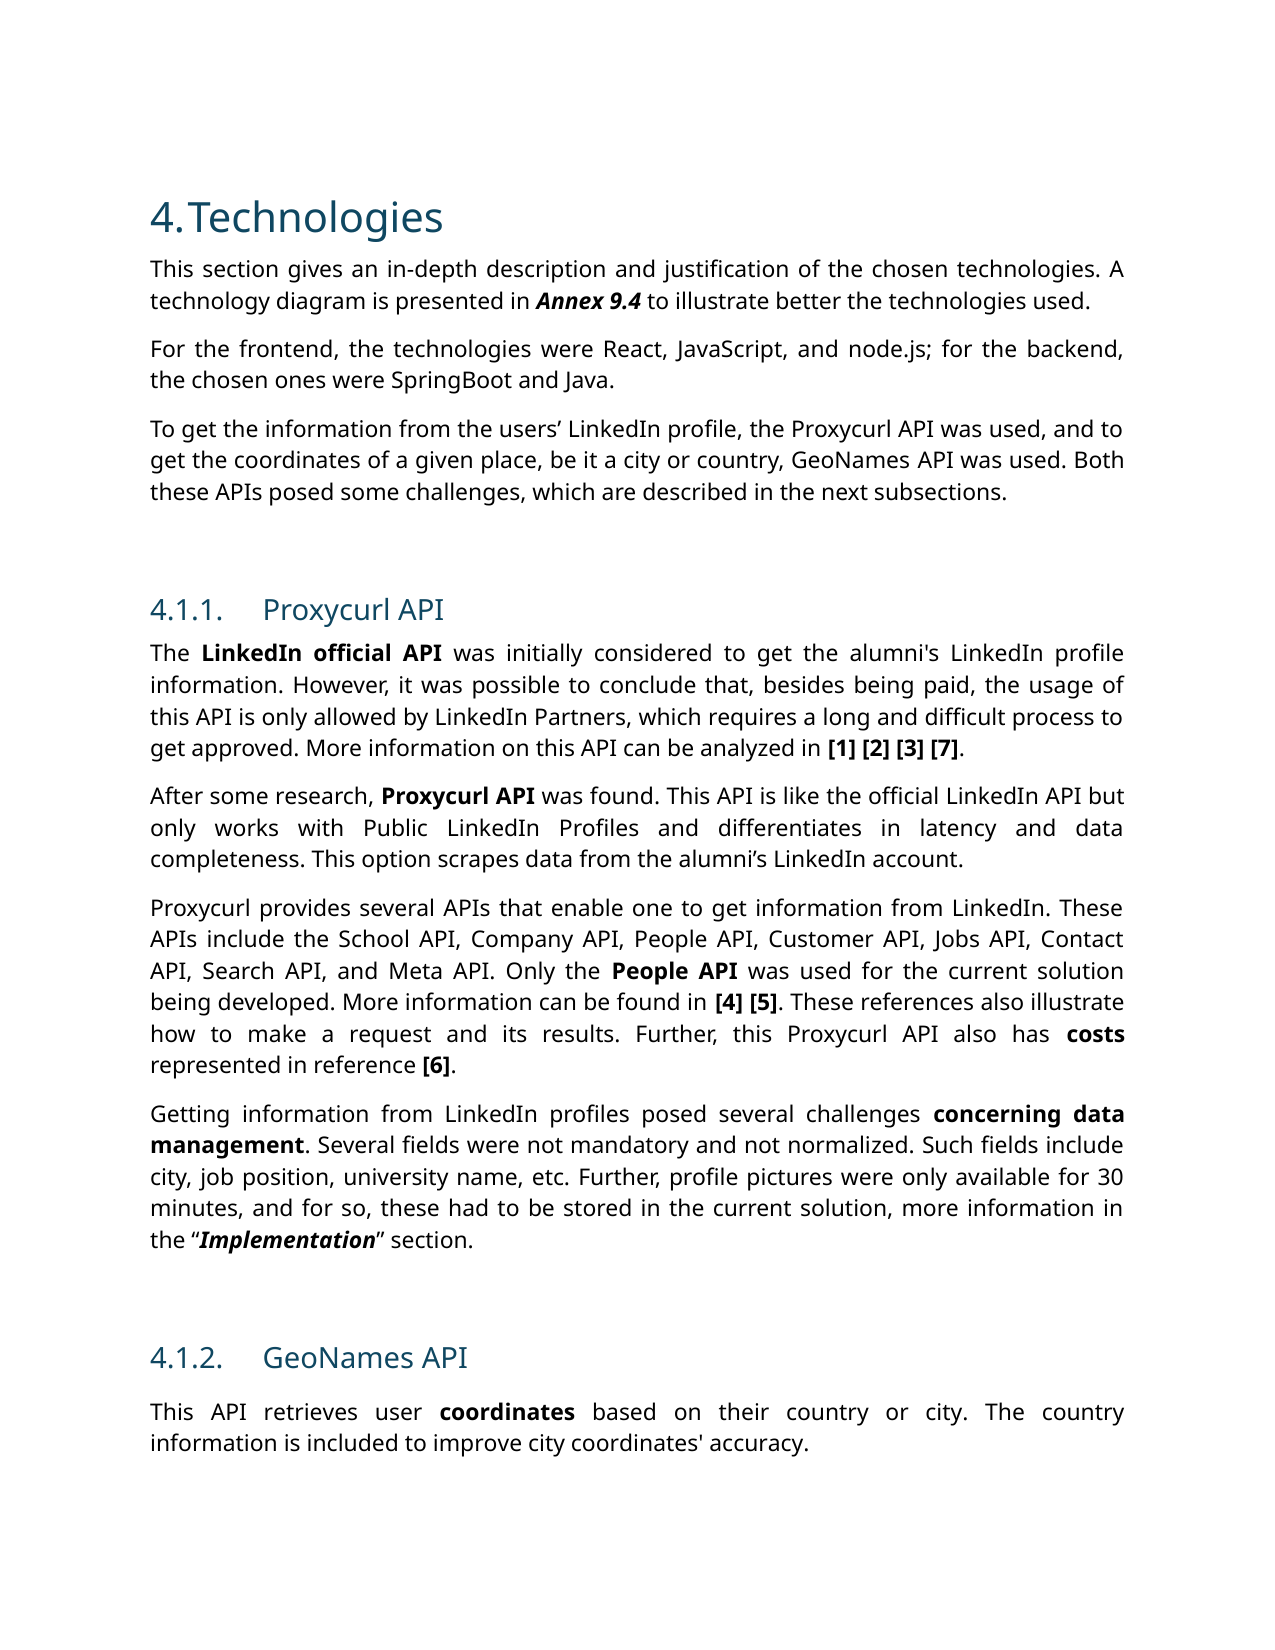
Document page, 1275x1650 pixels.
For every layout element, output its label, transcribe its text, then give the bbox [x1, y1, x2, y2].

text For the frontend, the technologies were React, JavaScript, and node.js; for the backend, the chosen ones were SpringBoot and Java. [150, 333, 1125, 396]
subtitle GeoNames API [150, 1337, 1125, 1377]
text Getting information from LinkedIn profiles posed several challenges concerning data management. Several fields were not mandatory and not normalized. Such fields include city, job position, university name, etc. Further, profile pictures were only available for 30 minutes, and for so, these had to be stored in the current solution, more information in the “Implementation” section. [150, 1098, 1125, 1255]
text Proxycurl provides several APIs that enable one to get information from LinkedIn. These APIs include the School API, Company API, People API, Customer API, Jobs API, Contact API, Search API, and Meta API. Only the People API was used for the current solution being developed. More information can be found in [4] [5]. These references also illustrate how to make a request and its results. Further, this Proxycurl API also has costs represented in reference [6]. [150, 892, 1125, 1081]
text To get the information from the users’ LinkedIn profile, the Proxycurl API was used, and to get the coordinates of a given place, be it a city or country, GeoNames API was used. Both these APIs posed some challenges, which are described in the next subsections. [150, 413, 1125, 507]
subtitle Technologies [150, 187, 1125, 244]
subtitle Proxycurl API [150, 589, 1125, 629]
text This section gives an in-depth description and justification of the chosen technologies. A technology diagram is presented in Annex 9.4 to illustrate better the technologies used. [150, 253, 1125, 316]
text The LinkedIn official API was initially considered to get the alumni's LinkedIn profile information. However, it was possible to conclude that, besides being paid, the usage of this API is only allowed by LinkedIn Partners, which requires a long and difficult process to get approved. More information on this API can be analyzed in [1] [2] [3] [7]. [150, 637, 1125, 763]
text After some research, Proxycurl API was found. This API is like the official LinkedIn API but only works with Public LinkedIn Profiles and differentiates in latency and data completeness. This option scrapes data from the alumni’s LinkedIn account. [150, 780, 1125, 874]
text This API retrieves user coordinates based on their country or city. The country information is included to improve city coordinates' accuracy. [150, 1396, 1125, 1458]
